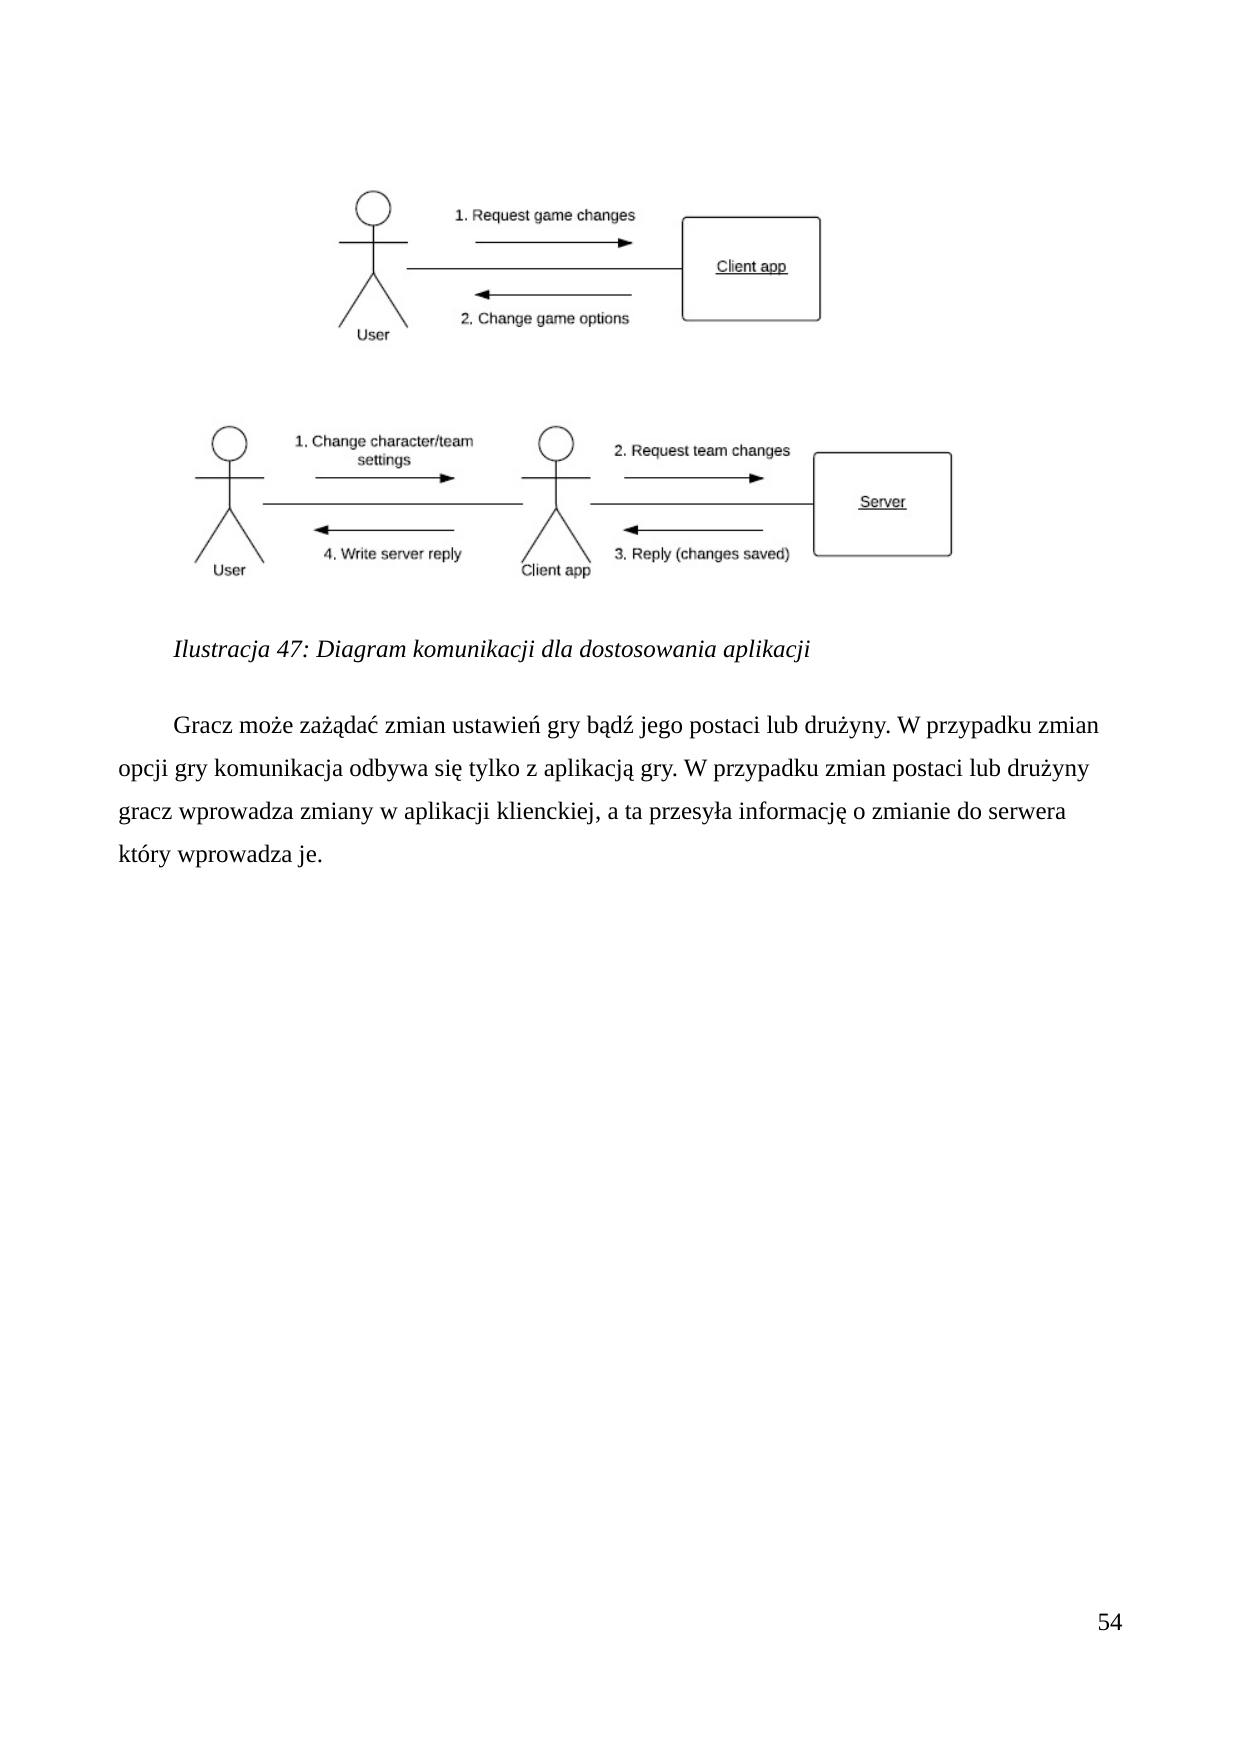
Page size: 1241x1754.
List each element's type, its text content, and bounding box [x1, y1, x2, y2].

text Ilustracja 47: Diagram komunikacji dla dostosowania aplikacji [173, 635, 967, 663]
picture [173, 118, 967, 635]
text Gracz może zażądać zmian ustawień gry bądź jego postaci lub drużyny. W przypadku zmian opcji gry komunikacja odbywa się tylko z aplikacją gry. W przypadku zmian postaci lub drużyny gracz wprowadza zmiany w aplikacji klienckiej, a ta przesyła informację o zmianie do serwera który wprowadza je. [118, 710, 1122, 868]
